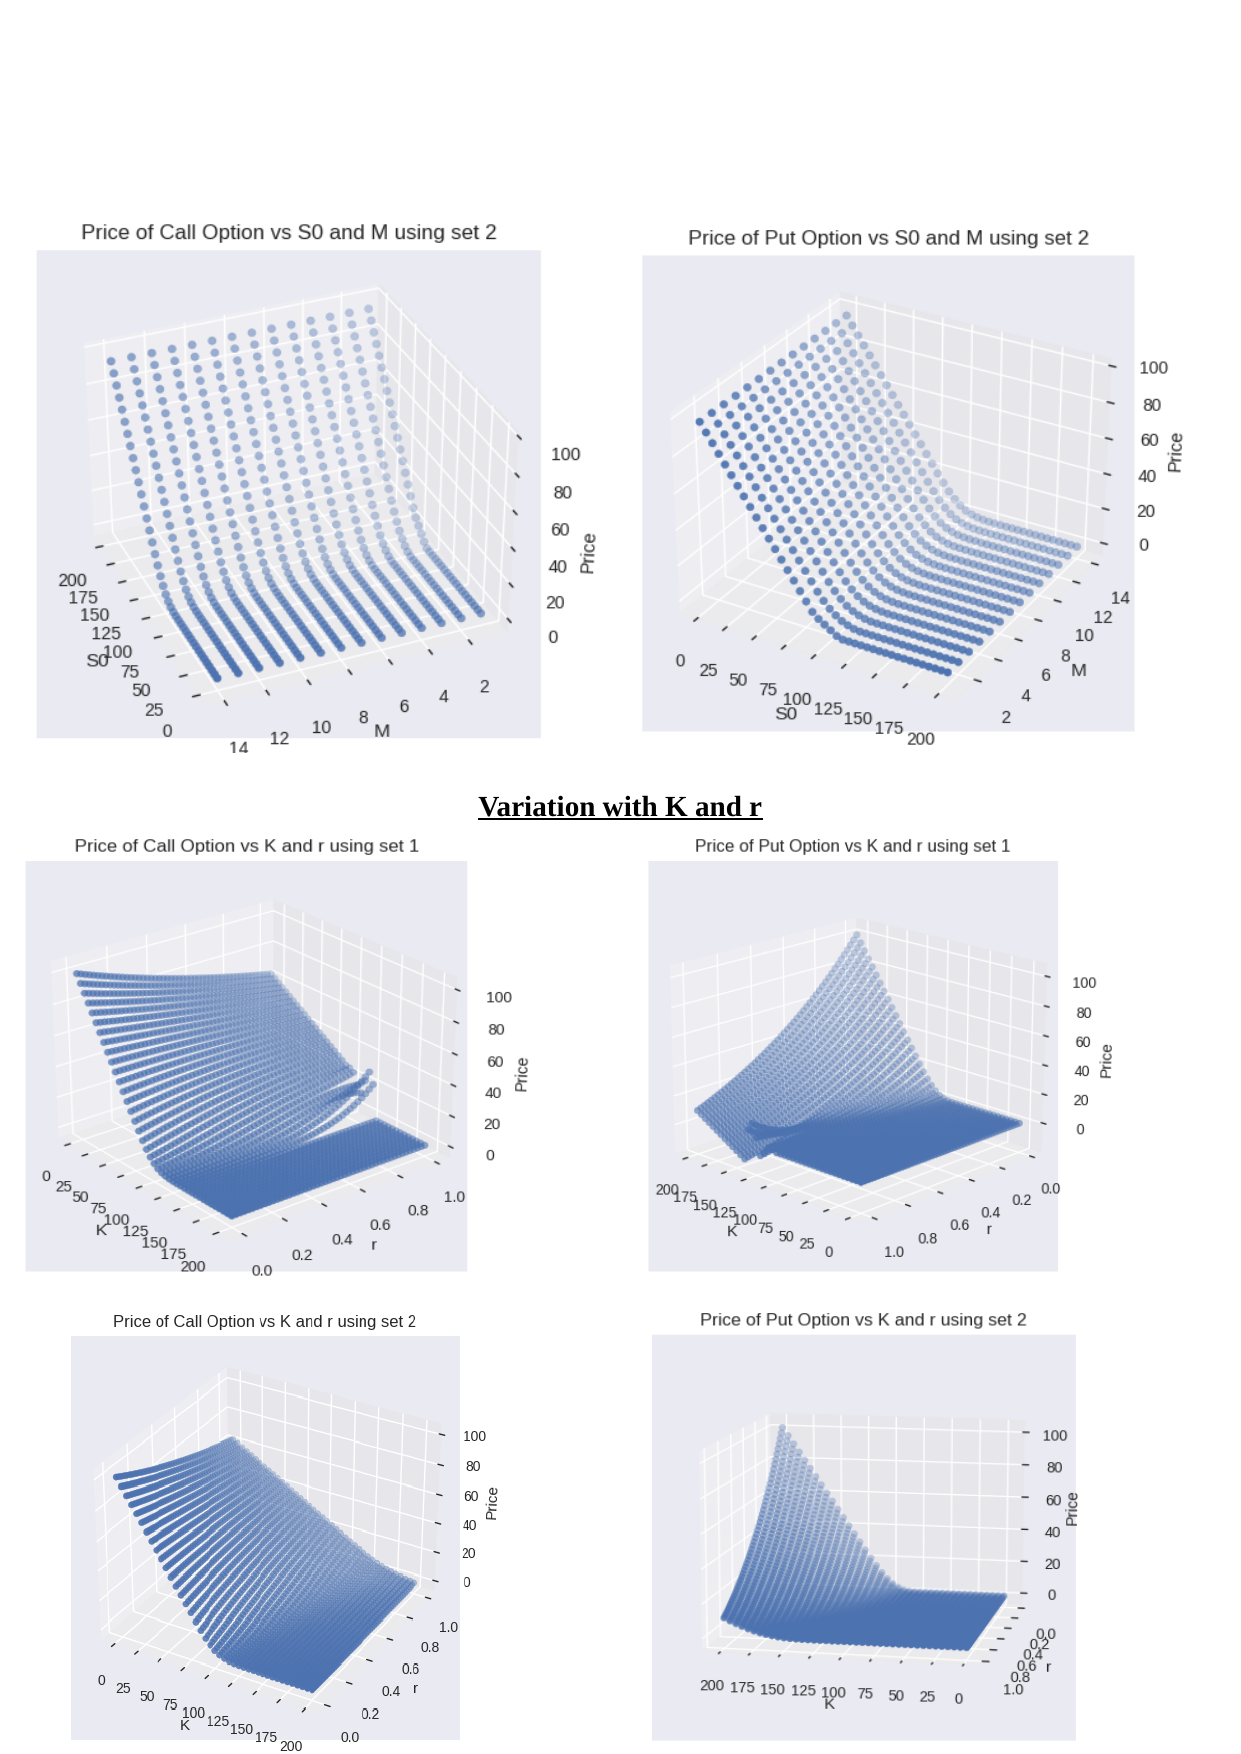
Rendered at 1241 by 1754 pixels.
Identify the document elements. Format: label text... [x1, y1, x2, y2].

picture [625, 223, 1198, 746]
picture [19, 217, 606, 753]
picture [10, 833, 532, 1285]
text Variation with K and r [118, 789, 1122, 822]
picture [57, 1309, 516, 1754]
picture [634, 833, 1118, 1285]
picture [637, 1307, 1138, 1754]
